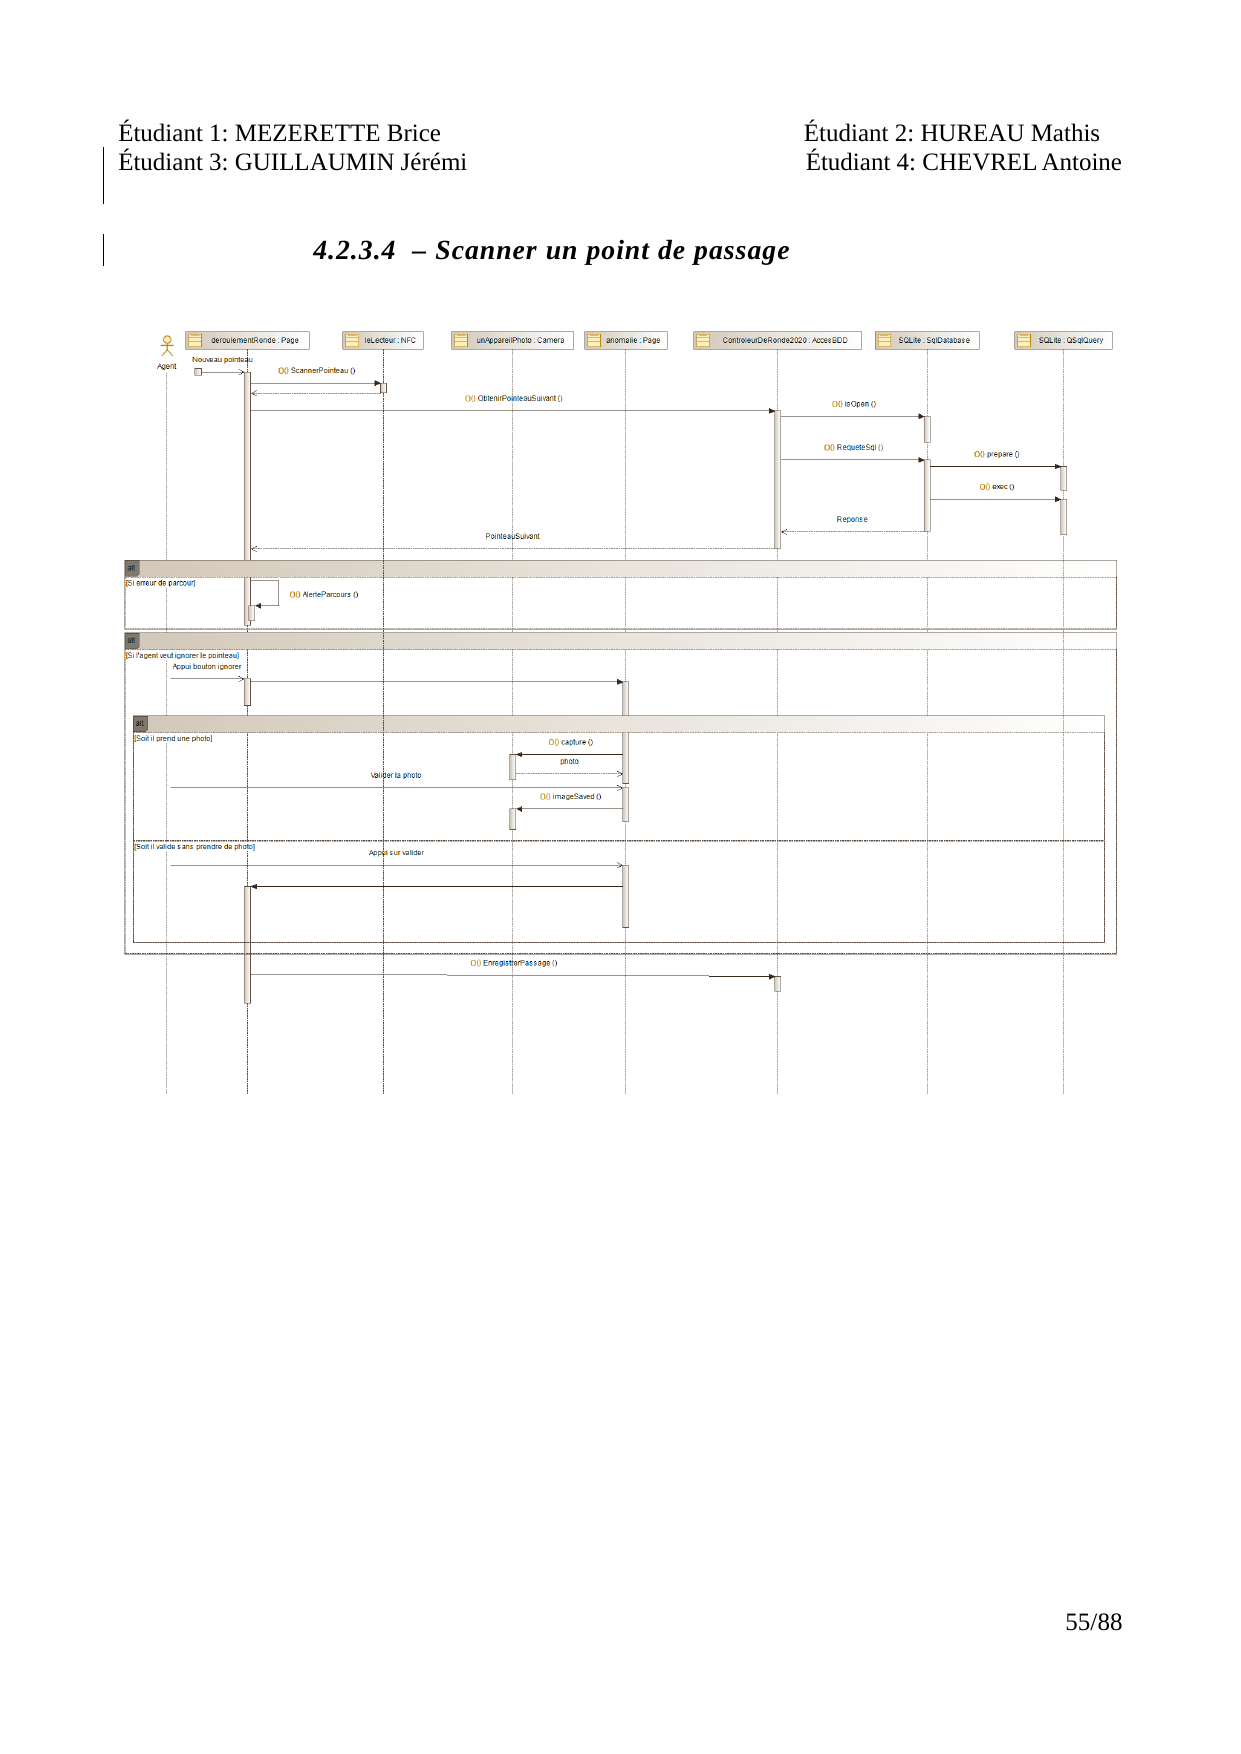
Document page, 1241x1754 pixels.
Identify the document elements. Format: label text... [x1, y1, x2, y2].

picture [118, 325, 1123, 1100]
subtitle 4.2.3.4 – Scanner un point de passage [118, 234, 1122, 266]
